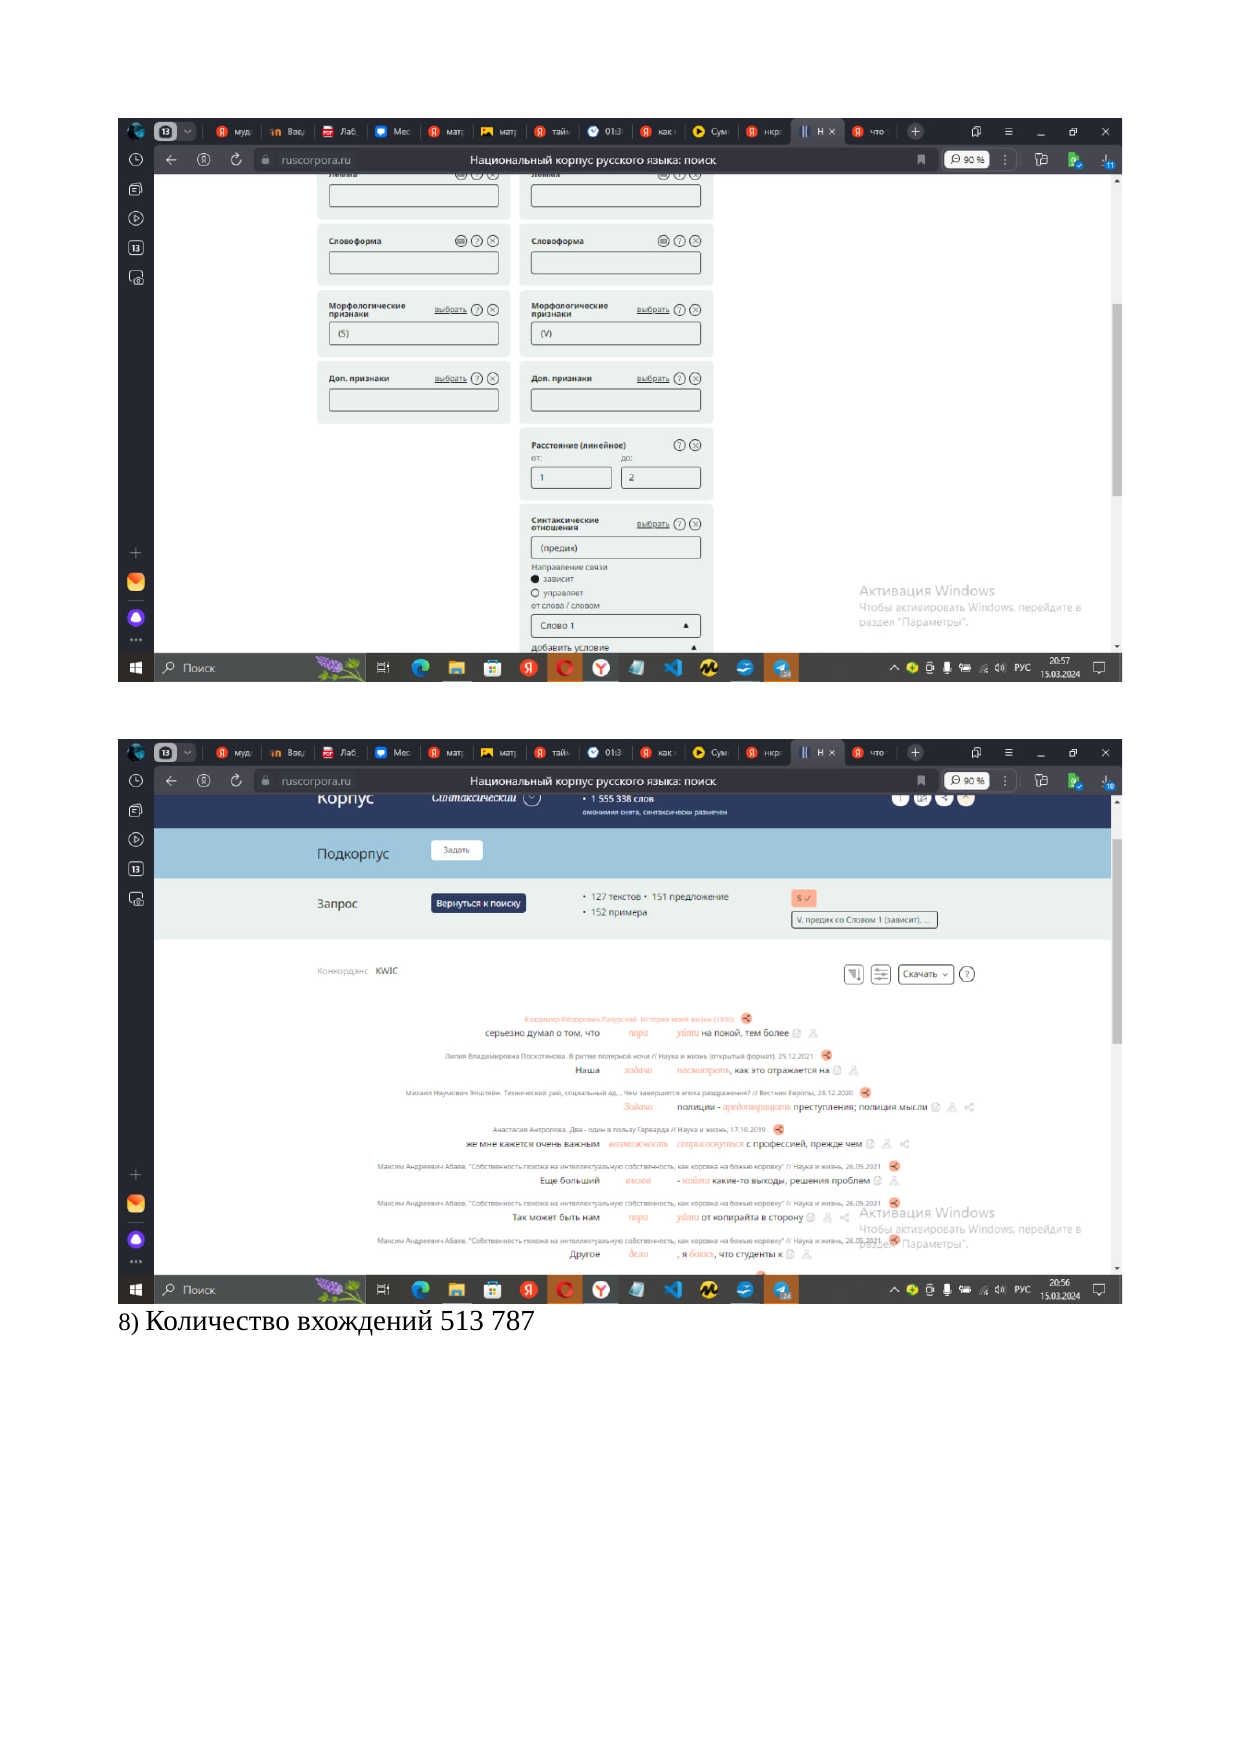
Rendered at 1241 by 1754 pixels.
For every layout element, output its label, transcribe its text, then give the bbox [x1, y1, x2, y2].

picture [118, 118, 1123, 682]
picture [118, 739, 1123, 1304]
text 8) Количество вхождений 513 787 [118, 1304, 1122, 1337]
